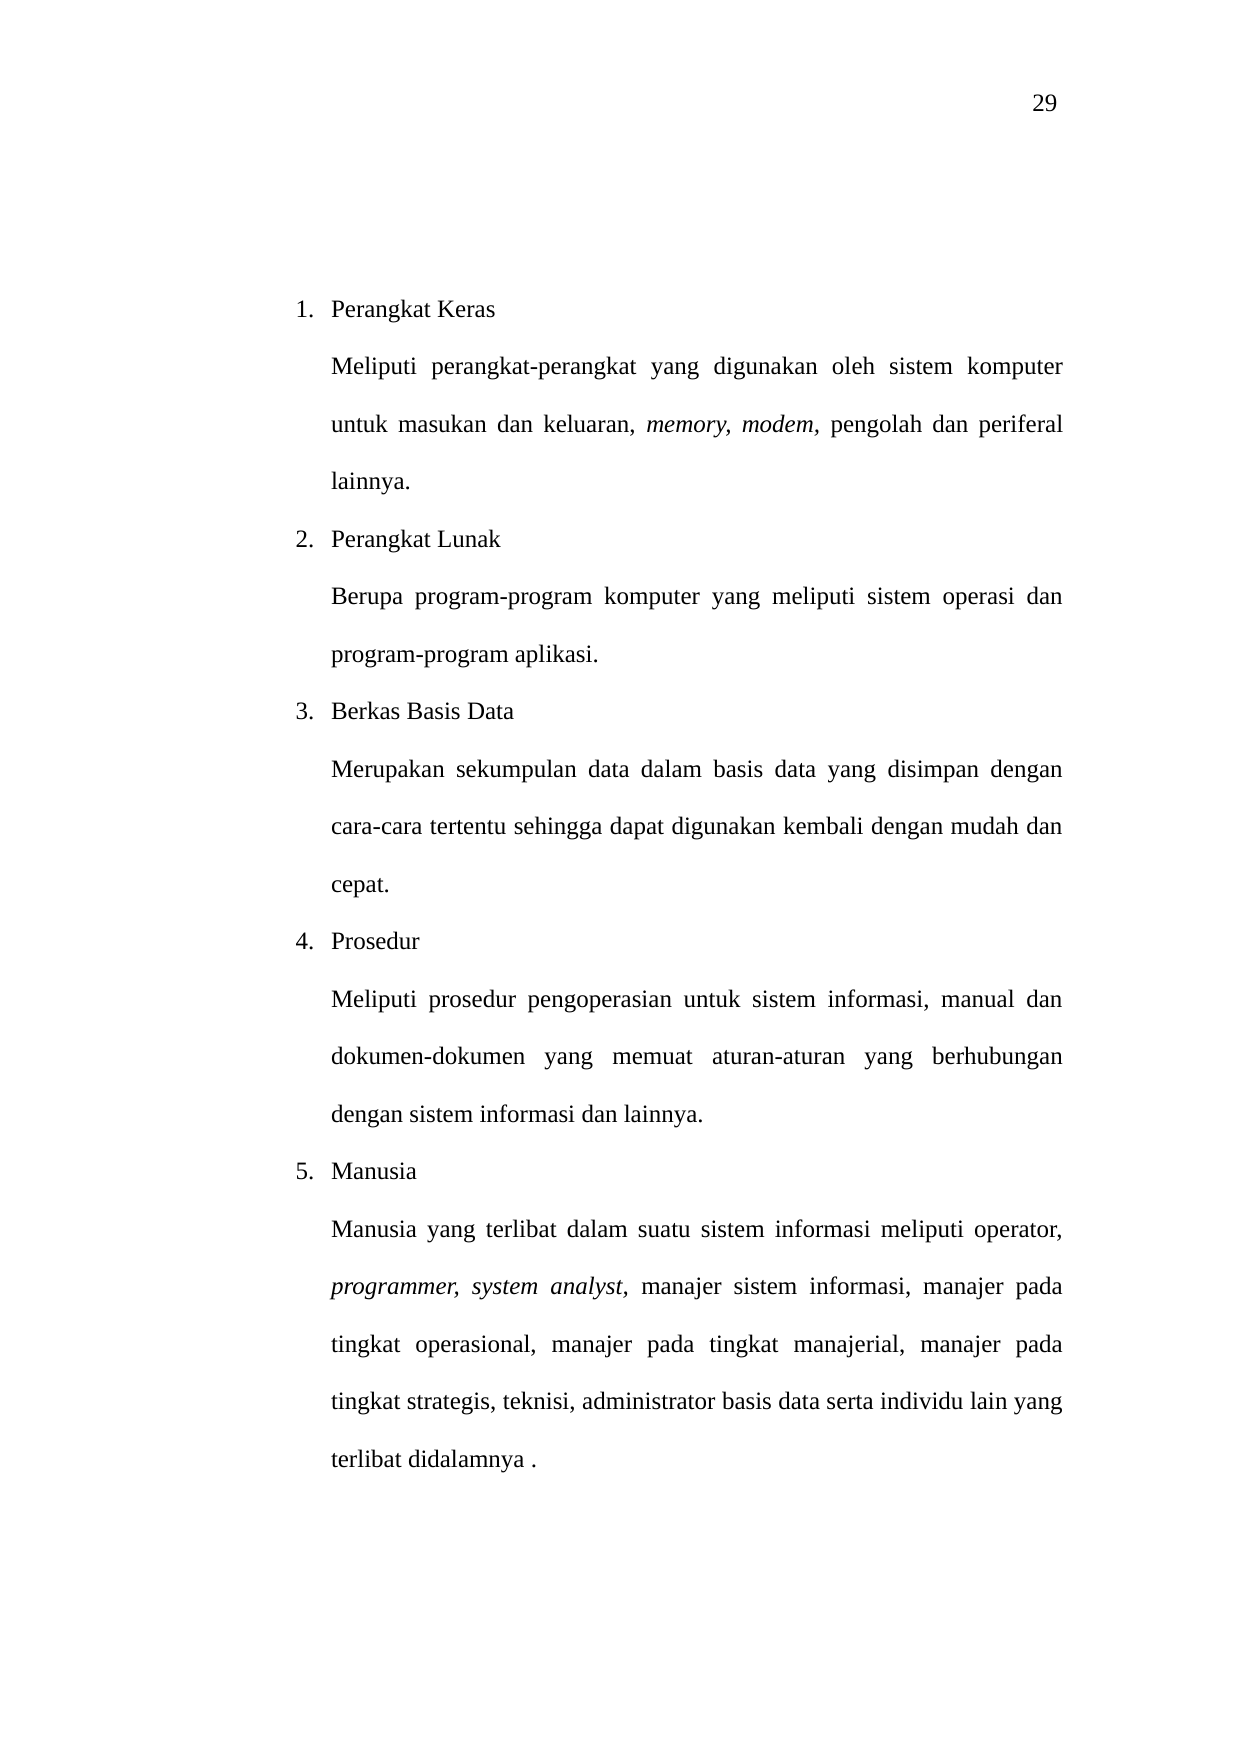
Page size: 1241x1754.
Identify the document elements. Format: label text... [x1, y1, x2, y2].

list Perangkat Lunak [295, 524, 1063, 552]
list Manusia yang terlibat dalam suatu sistem informasi meliputi operator, programmer, system analyst, manajer sistem informasi, manajer pada tingkat operasional, manajer pada tingkat manajerial, manajer pada tingkat strategis, teknisi, administrator basis data serta individu lain yang terlibat didalamnya . [295, 1214, 1063, 1472]
list Berkas Basis Data [295, 696, 1063, 725]
list Manusia [295, 1156, 1063, 1185]
list Berupa program-program komputer yang meliputi sistem operasi dan program-program aplikasi. [295, 581, 1063, 667]
list Meliputi perangkat-perangkat yang digunakan oleh sistem komputer untuk masukan dan keluaran, memory, modem, pengolah dan periferal lainnya. [295, 351, 1063, 495]
list Perangkat Keras [295, 294, 1063, 322]
list Meliputi prosedur pengoperasian untuk sistem informasi, manual dan dokumen-dokumen yang memuat aturan-aturan yang berhubungan dengan sistem informasi dan lainnya. [295, 984, 1063, 1127]
list Merupakan sekumpulan data dalam basis data yang disimpan dengan cara-cara tertentu sehingga dapat digunakan kembali dengan mudah dan cepat. [295, 754, 1063, 897]
list Prosedur [295, 926, 1063, 955]
